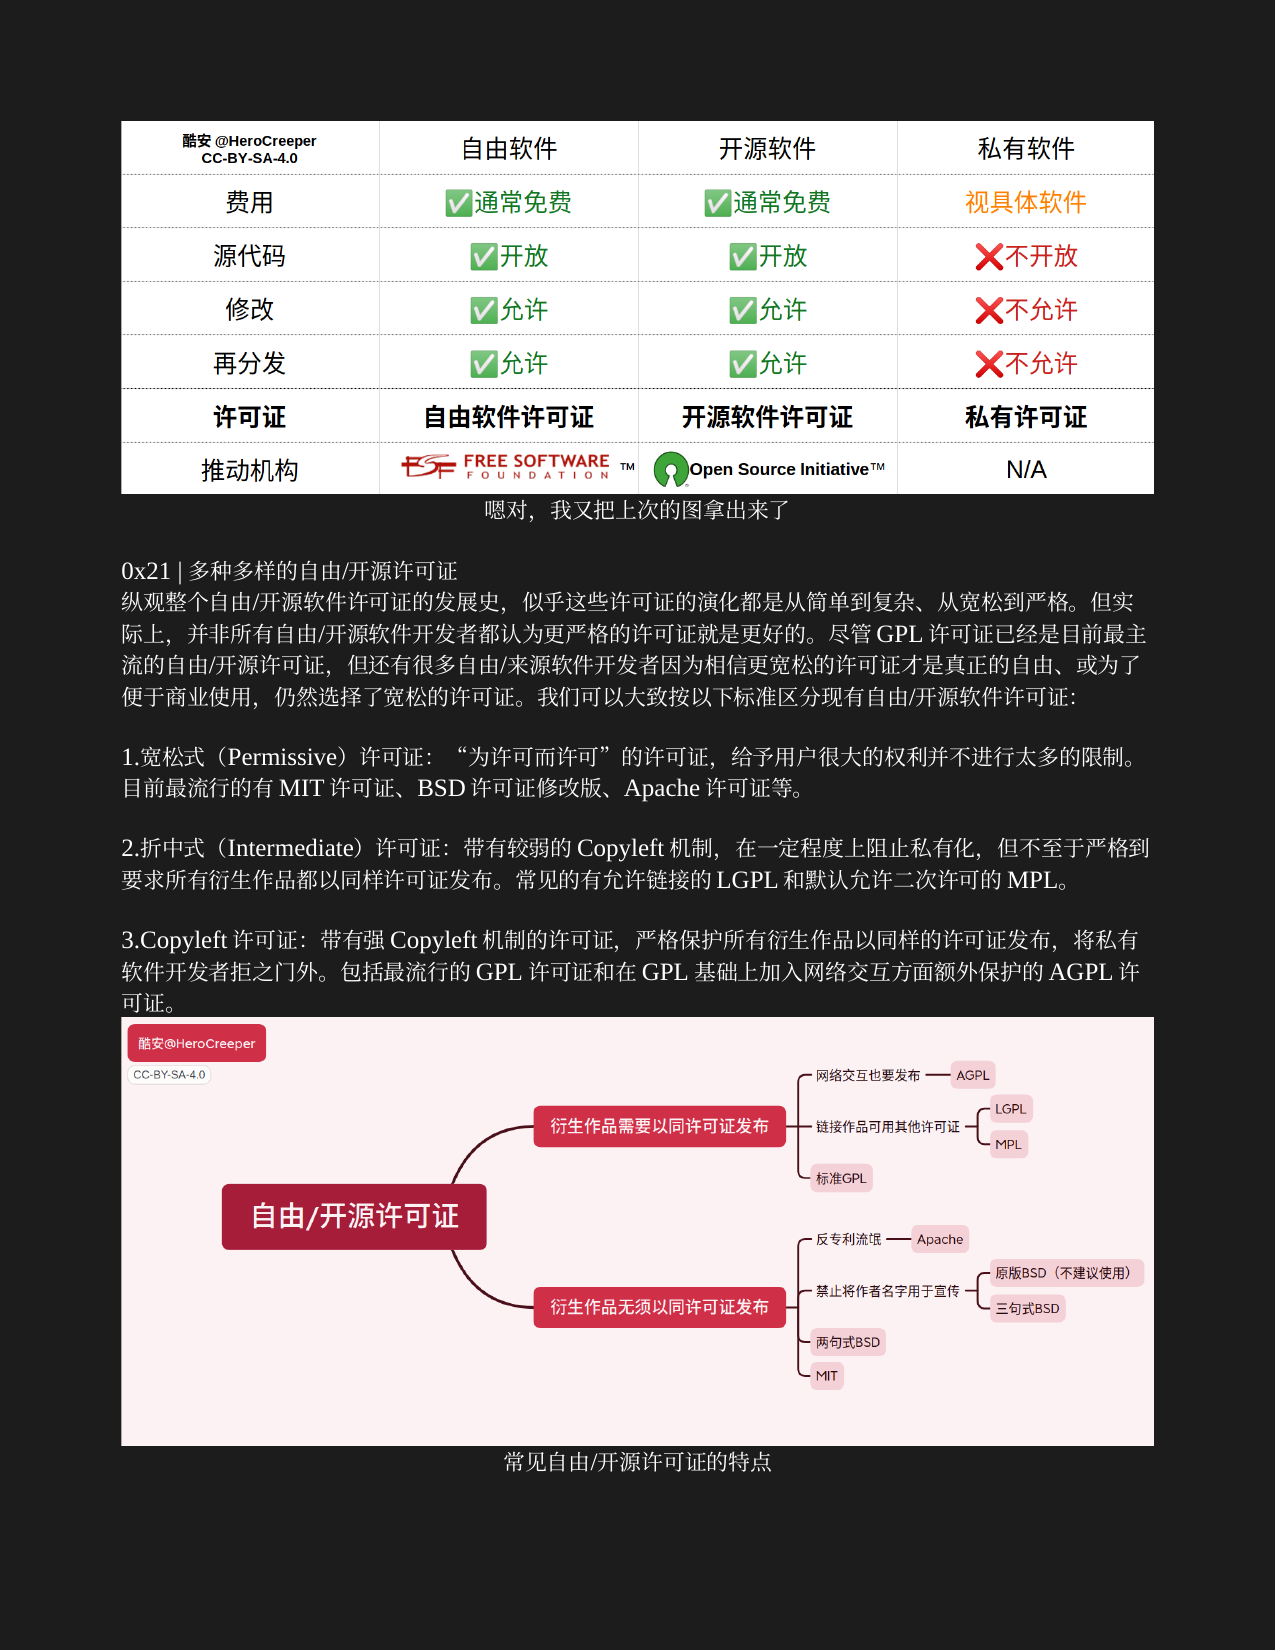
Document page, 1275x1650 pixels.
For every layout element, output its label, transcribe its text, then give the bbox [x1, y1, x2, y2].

text 嗯对，我又把上次的图拿出来了 [121, 494, 1154, 525]
text 3.Copyleft许可证：带有强Copyleft机制的许可证，严格保护所有衍生作品以同样的许可证发布，将私有软件开发者拒之门外。包括最流行的GPL许可证和在GPL基础上加入网络交互方面额外保护的AGPL许可证。 [121, 923, 1154, 1017]
text 常见自由/开源许可证的特点 [121, 1446, 1154, 1477]
text 纵观整个自由/开源软件许可证的发展史，似乎这些许可证的演化都是从简单到复杂、从宽松到严格。但实际上，并非所有自由/开源软件开发者都认为更严格的许可证就是更好的。尽管GPL许可证已经是目前最主流的自由/开源许可证，但还有很多自由/来源软件开发者因为相信更宽松的许可证才是真正的自由、或为了便于商业使用，仍然选择了宽松的许可证。我们可以大致按以下标准区分现有自由/开源软件许可证： [121, 585, 1154, 711]
picture [121, 121, 1154, 494]
text 1.宽松式（Permissive）许可证：“为许可而许可”的许可证，给予用户很大的权利并不进行太多的限制。目前最流行的有MIT许可证、BSD许可证修改版、Apache许可证等。 [121, 740, 1154, 803]
text 2.折中式（Intermediate）许可证：带有较弱的Copyleft机制，在一定程度上阻止私有化，但不至于严格到要求所有衍生作品都以同样许可证发布。常见的有允许链接的LGPL和默认允许二次许可的MPL。 [121, 832, 1154, 894]
text 0x21 | 多种多样的自由/开源许可证 [121, 554, 1154, 585]
picture [121, 1017, 1154, 1446]
